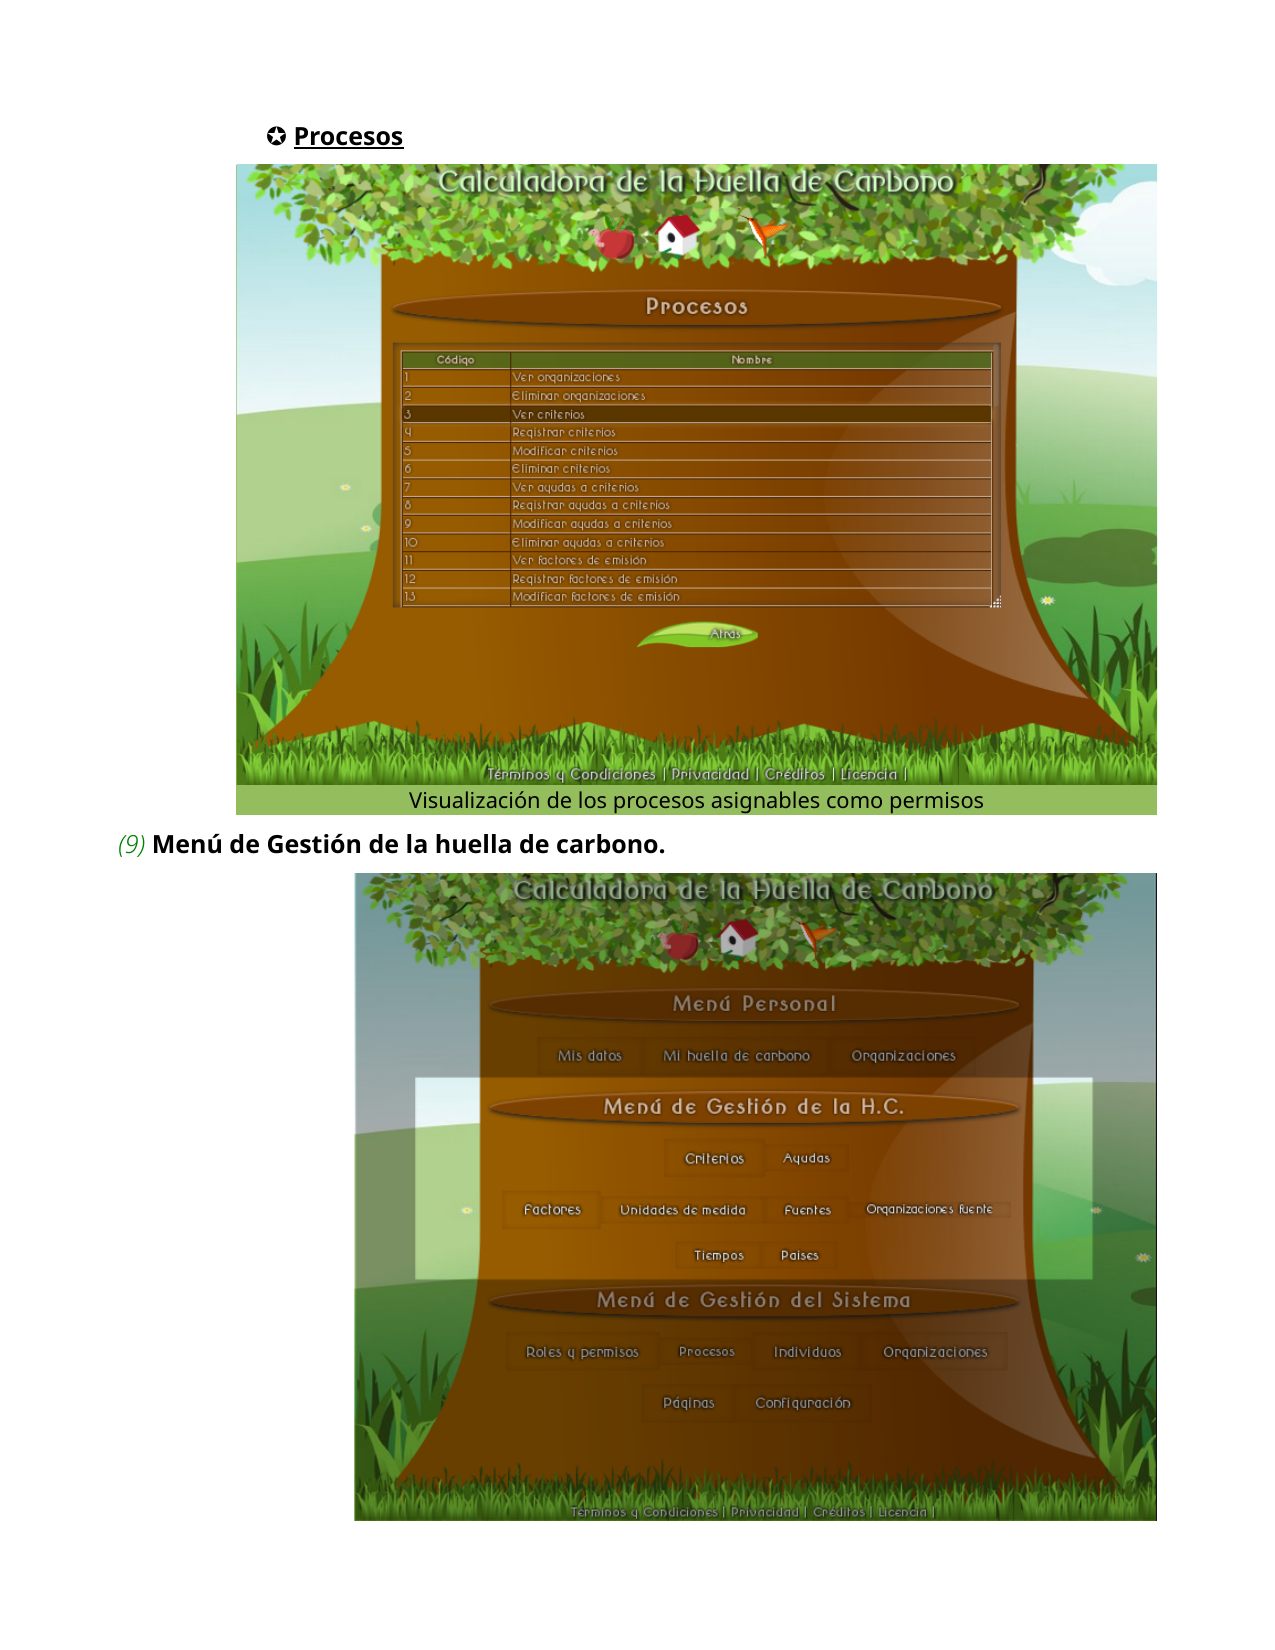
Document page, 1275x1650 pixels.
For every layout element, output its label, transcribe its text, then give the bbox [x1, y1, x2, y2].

subtitle ✪ Procesos [266, 118, 1157, 152]
picture [236, 164, 1158, 785]
text Visualización de los procesos asignables como permisos [236, 785, 1157, 815]
subtitle (9) Menú de Gestión de la huella de carbono. [118, 827, 1157, 861]
picture [354, 873, 1157, 1521]
